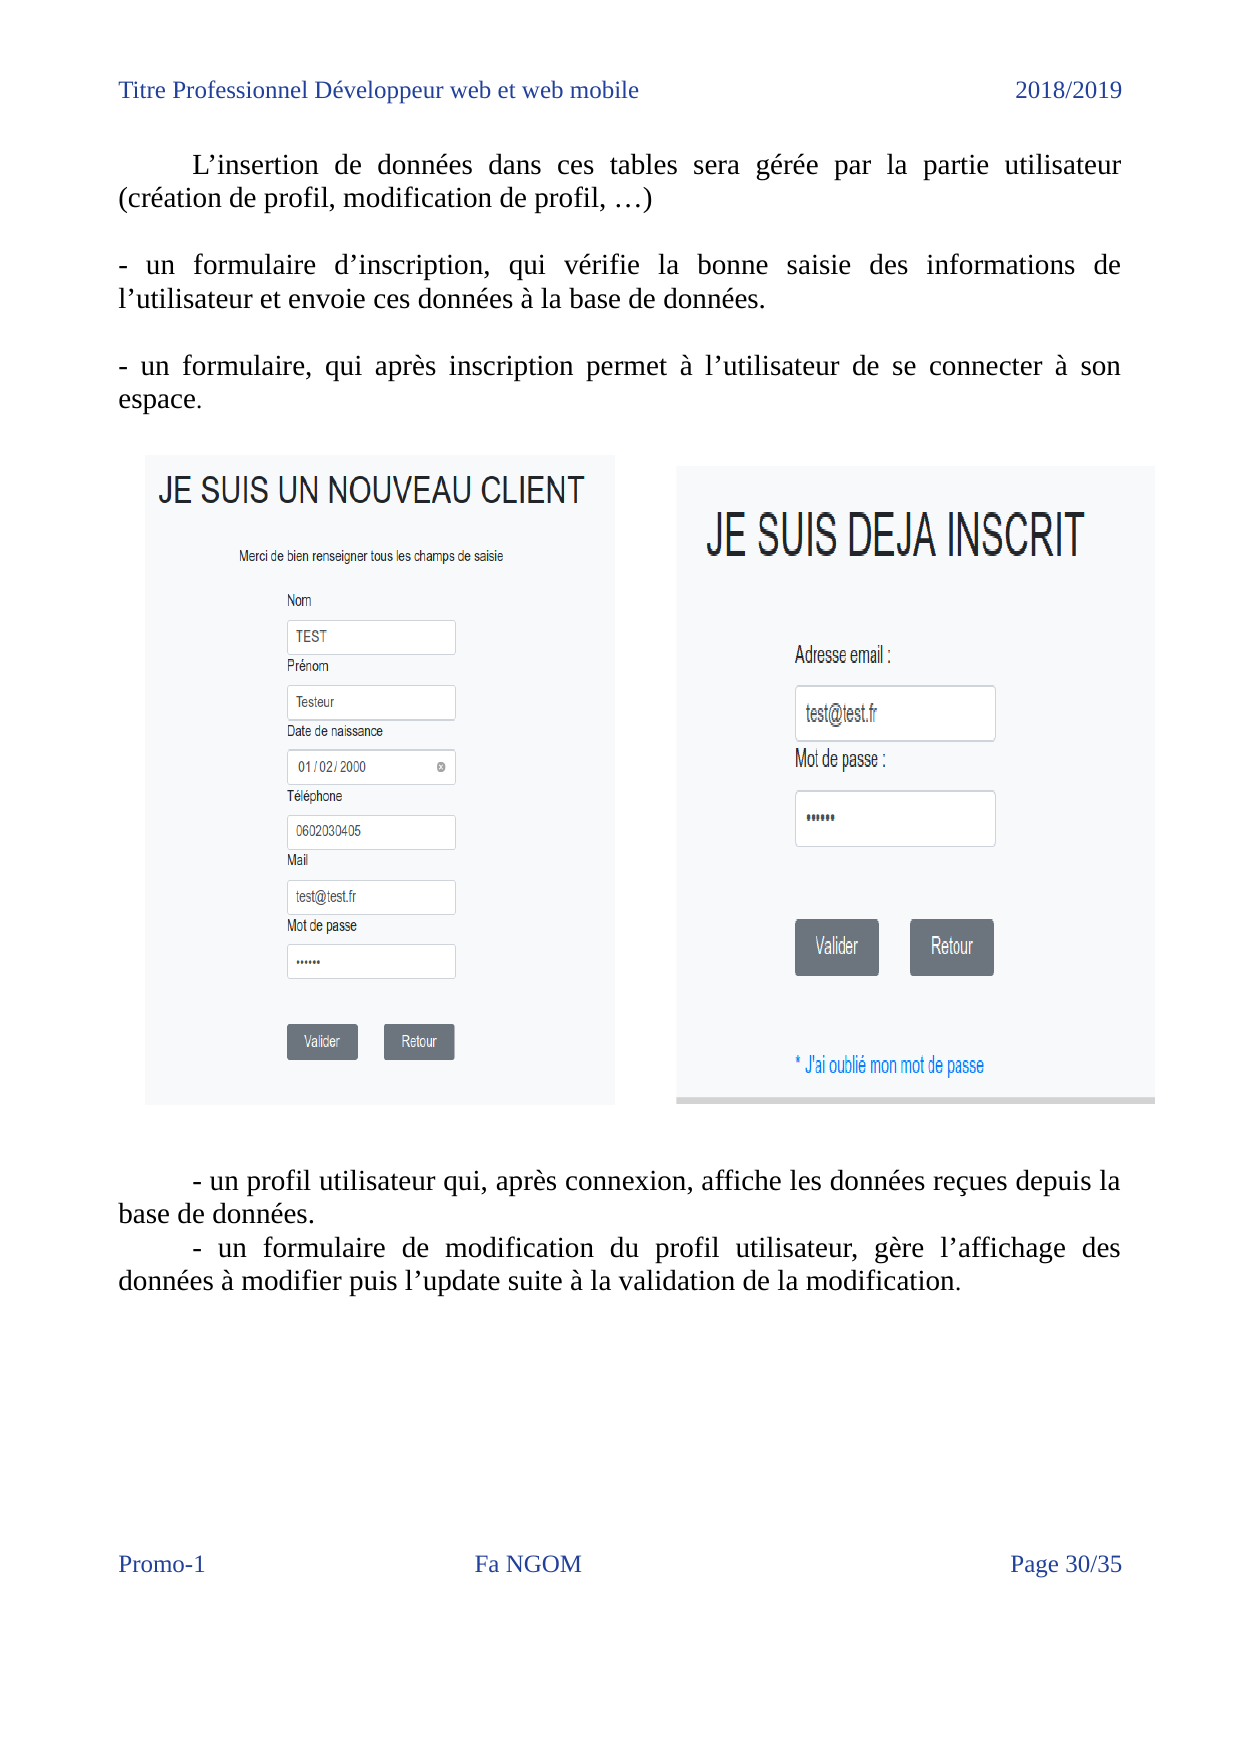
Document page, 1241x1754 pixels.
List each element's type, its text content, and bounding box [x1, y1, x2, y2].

picture [676, 466, 1155, 1104]
text - un formulaire, qui après inscription permet à l’utilisateur de se connecter à son espace. [118, 348, 1122, 415]
text - un formulaire de modification du profil utilisateur, gère l’affichage des données à modifier puis l’update suite à la validation de la modification. [118, 1230, 1122, 1297]
text - un profil utilisateur qui, après connexion, affiche les données reçues depuis la base de données. [118, 1163, 1122, 1230]
text - un formulaire d’inscription, qui vérifie la bonne saisie des informations de l’utilisateur et envoie ces données à la base de données. [118, 247, 1122, 314]
picture [145, 455, 615, 1105]
text L’insertion de données dans ces tables sera gérée par la partie utilisateur (création de profil, modification de profil, …) [118, 147, 1122, 214]
